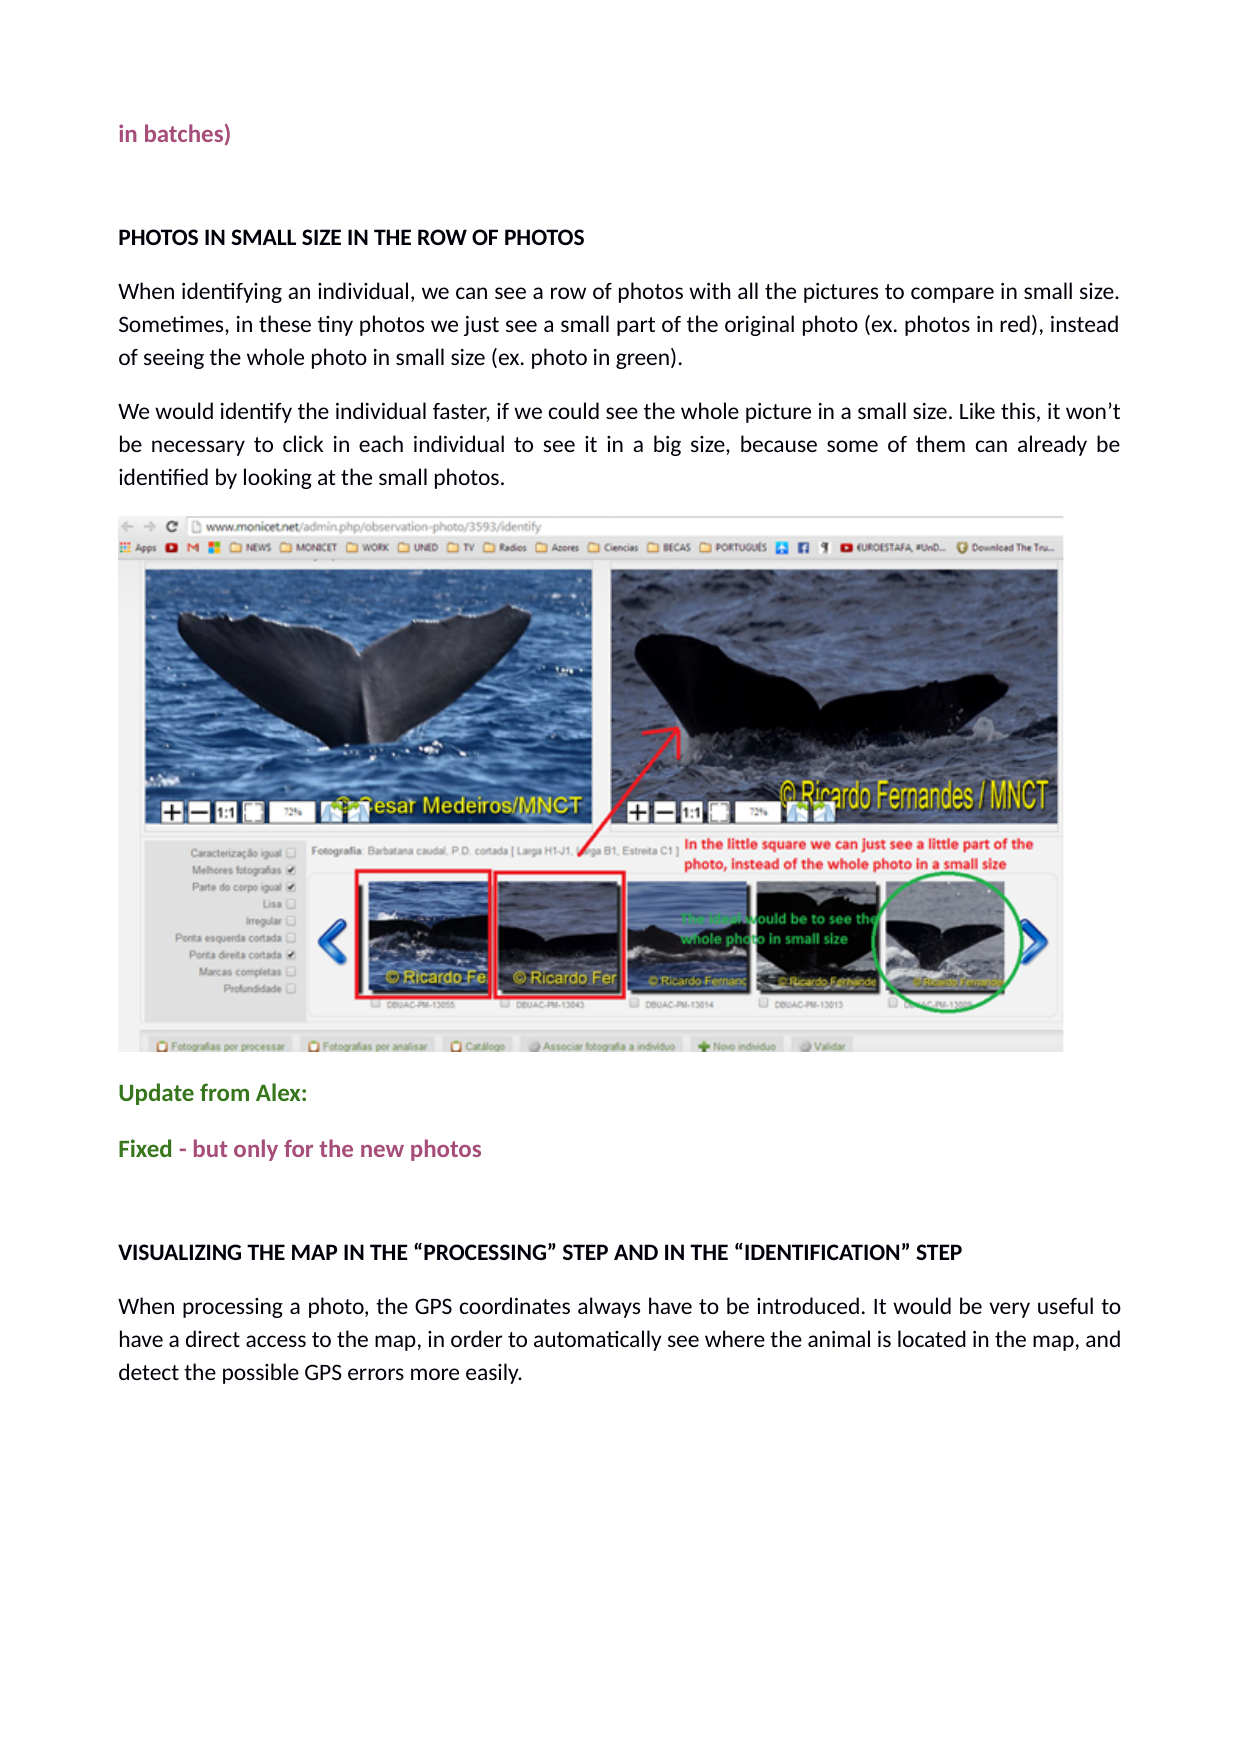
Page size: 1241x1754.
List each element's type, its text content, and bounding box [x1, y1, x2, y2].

text VISUALIZING THE MAP IN THE “PROCESSING” STEP AND IN THE “IDENTIFICATION” STEP [118, 1238, 1122, 1266]
text Update from Alex: [118, 1077, 1122, 1107]
text When processing a photo, the GPS coordinates always have to be introduced. It would be very useful to have a direct access to the map, in order to automatically see where the animal is located in the map, and detect the possible GPS errors more easily. [118, 1291, 1122, 1386]
picture [118, 516, 1064, 1052]
text Fixed - but only for the new photos [118, 1133, 1122, 1163]
text We would identify the individual faster, if we could see the whole picture in a small size. Like this, it won’t be necessary to click in each individual to see it in a big size, because some of them can already be identified by looking at the small photos. [118, 396, 1122, 491]
text in batches) [118, 118, 1122, 149]
text When identifying an individual, we can see a row of photos with all the pictures to compare in small size. Sometimes, in these tiny photos we just see a small part of the original photo (ex. photos in red), instead of seeing the whole photo in small size (ex. photo in green). [118, 277, 1122, 371]
text PHOTOS IN SMALL SIZE IN THE ROW OF PHOTOS [118, 223, 1122, 252]
